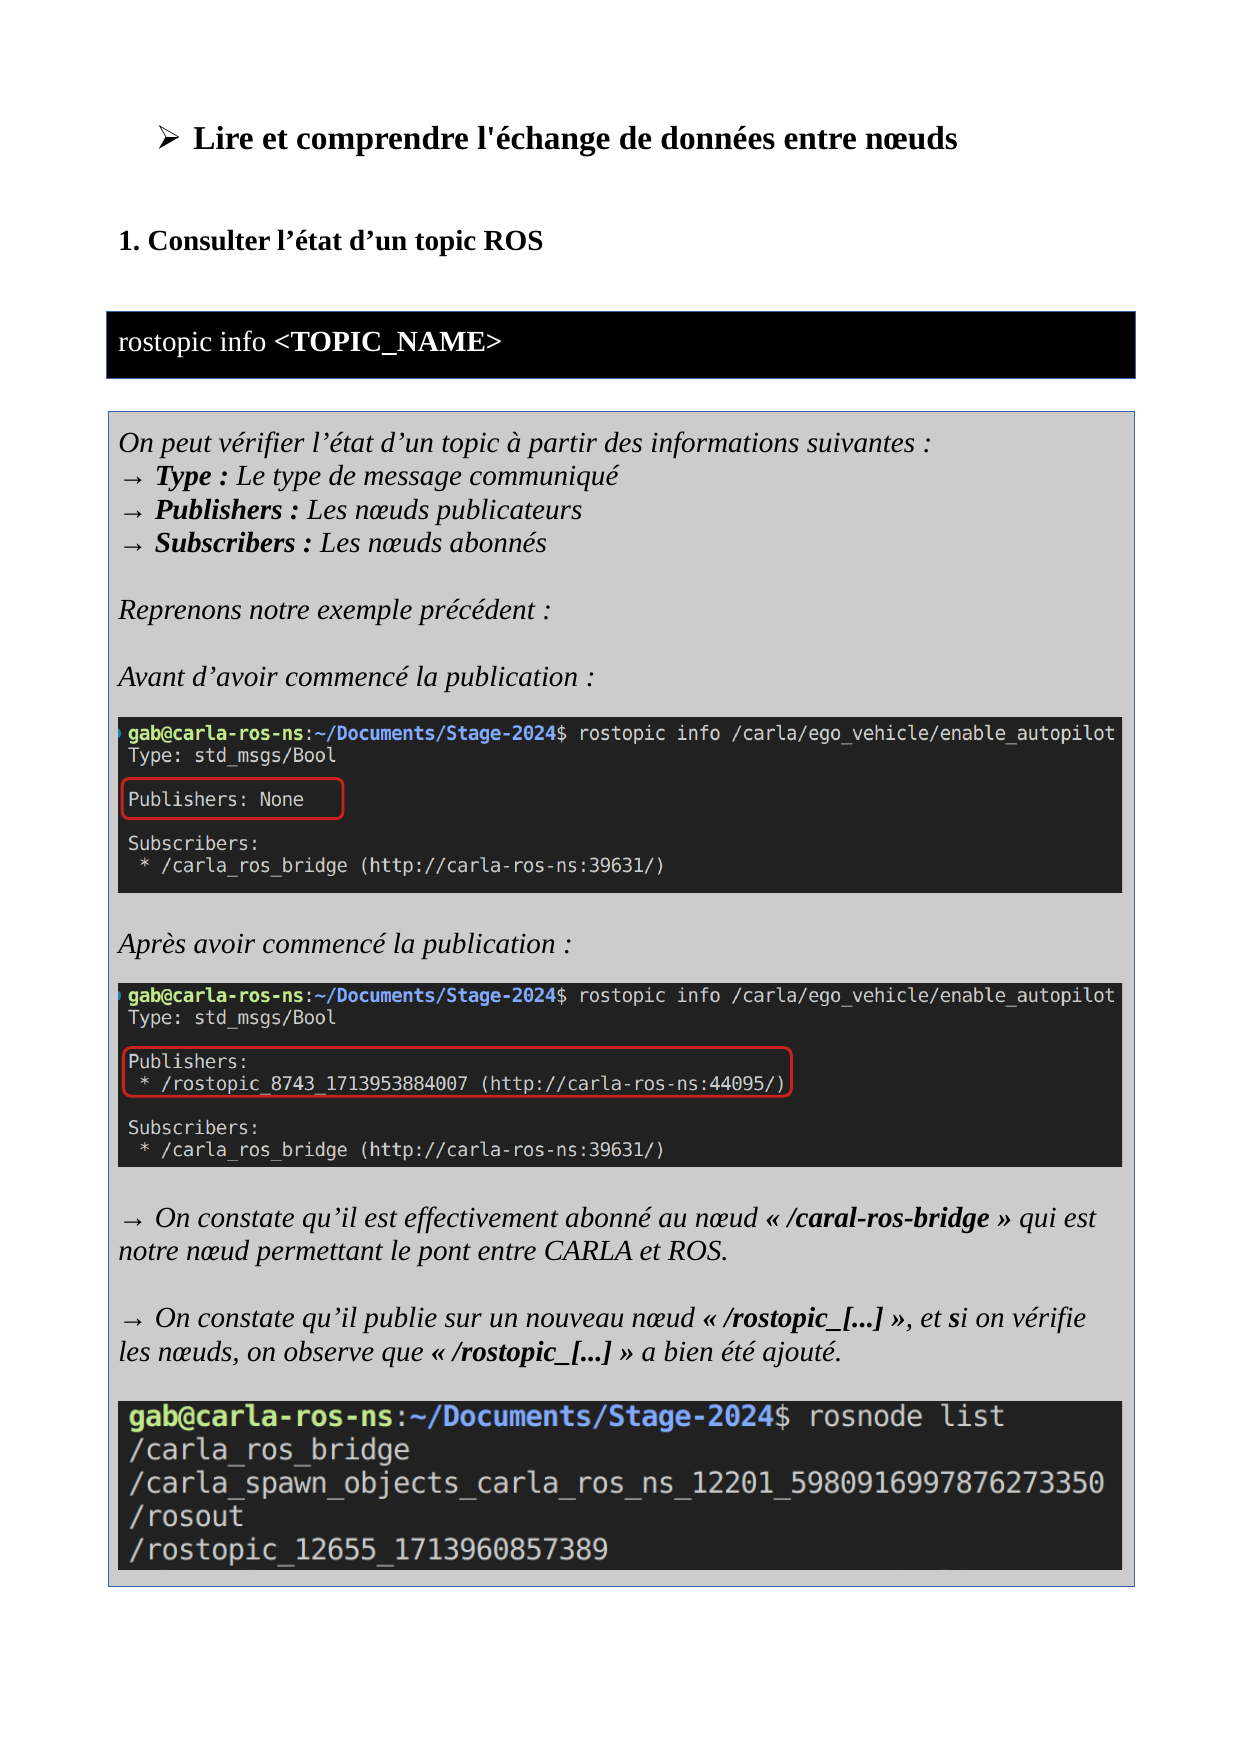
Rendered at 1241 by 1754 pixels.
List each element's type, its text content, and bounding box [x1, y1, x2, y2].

picture [118, 1401, 1123, 1570]
picture [118, 983, 1123, 1167]
list Lire et comprendre l'échange de données entre nœuds [156, 118, 1122, 156]
picture [118, 717, 1123, 893]
text 1. Consulter l’état d’un topic ROS [118, 223, 1122, 257]
